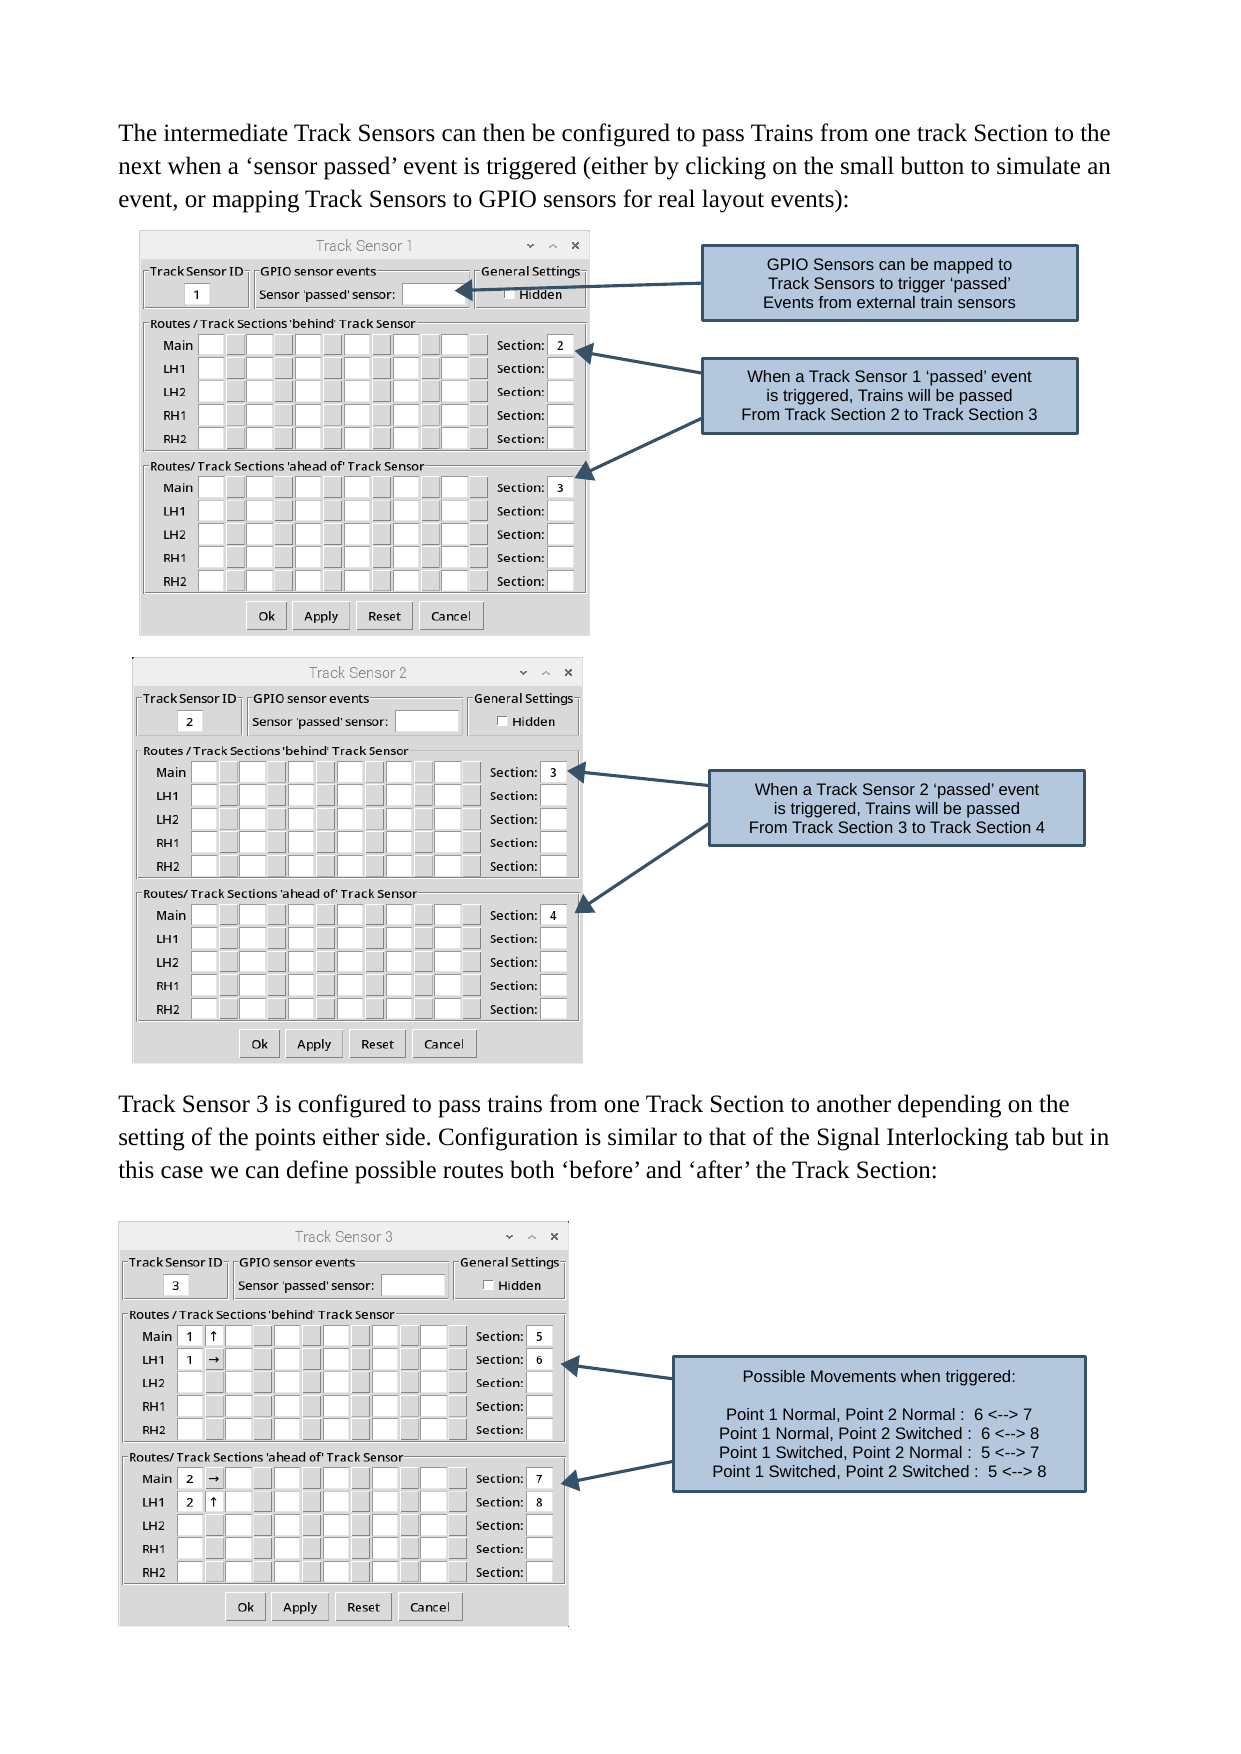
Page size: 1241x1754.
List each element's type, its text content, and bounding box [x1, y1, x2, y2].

text The intermediate Track Sensors can then be configured to pass Trains from one track Section to the next when a ‘sensor passed’ event is triggered (either by clicking on the small button to simulate an event, or mapping Track Sensors to GPIO sensors for real layout events): [118, 118, 1122, 213]
text Track Sensor 3 is configured to pass trains from one Track Section to another depending on the setting of the points either side. Configuration is similar to that of the Signal Interlocking tab but in this case we can define possible routes both ‘before’ and ‘after’ the Track Section: [118, 1089, 1122, 1183]
picture [118, 1221, 569, 1627]
picture [132, 657, 583, 1064]
picture [139, 230, 590, 636]
